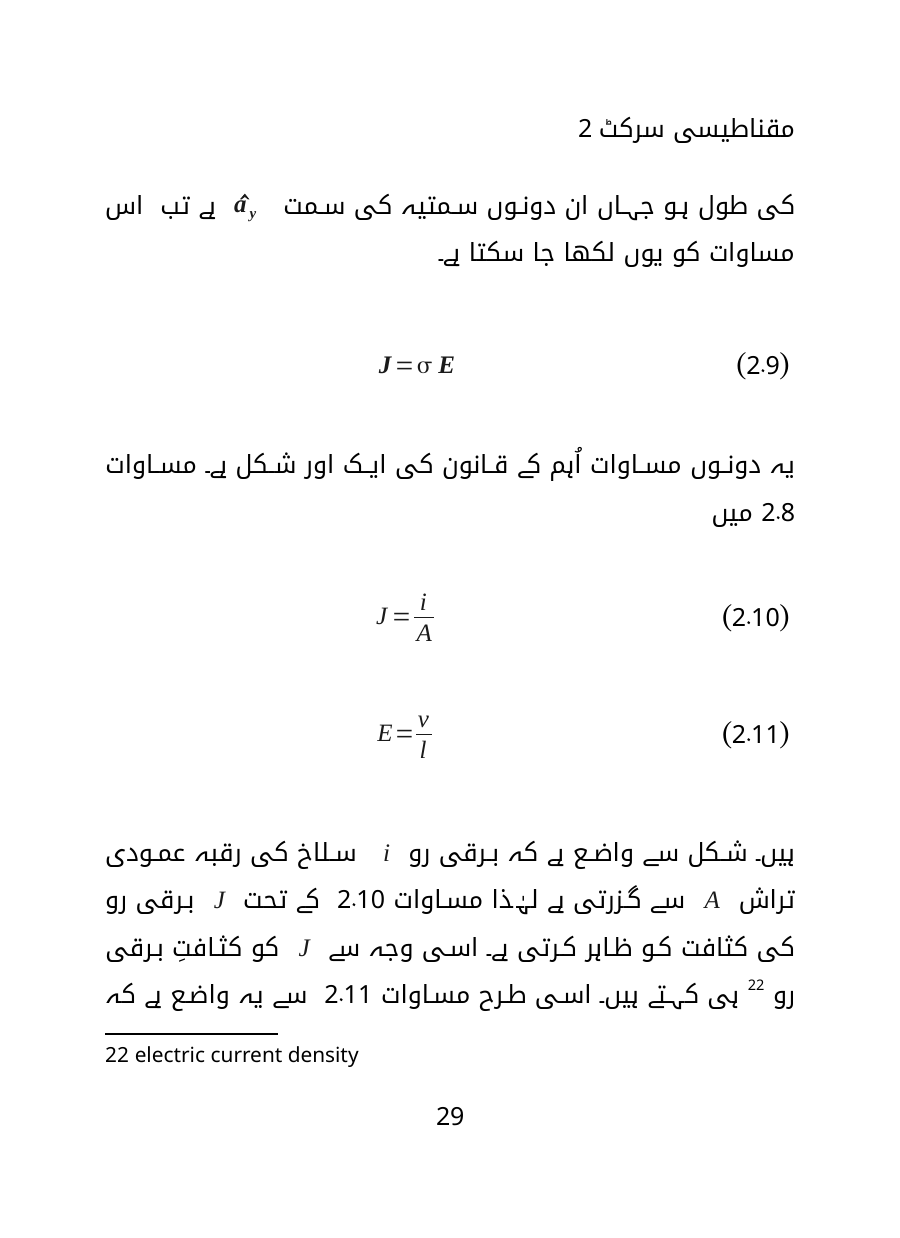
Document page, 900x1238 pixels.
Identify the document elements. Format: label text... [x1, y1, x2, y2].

text اگر شکل میں سمتیہکی طول ہو اورسمتیہکی طول ہو جہاں ان دونوں سمتیہ کی سمت ہے تب اس مساوات کو یوں لکھا جا سکتا ہے۔ [105, 182, 795, 277]
table_header [105, 700, 696, 783]
table_header (2.9) [718, 336, 795, 408]
text یہ دونوں مساوات اُہم کے قانون کی ایک اور شکل ہے۔ مساوات 2.8 میں [105, 442, 795, 536]
table_header [105, 583, 696, 666]
table_header [105, 336, 718, 408]
table_header (2.11) [696, 700, 795, 783]
text electric current density [105, 1040, 795, 1068]
table_header (2.10) [696, 583, 795, 666]
text ہیں۔ شکل سے واضع ہے کہ برقی رو سلاخ کی رقبہ عمودی تراشسے گزرتی ہے لہٰذا مساوات 2.10 کے تحتبرقی رو کی کثافت کو ظاہر کرتی ہے۔ اسی وجہ سےکو کثافتِ برقی رو ہی کہتے ہیں۔ اسی طرح مساوات 2.11 سے یہ واضع ہے کہبرقی دباؤ کی شدت کو ظاہر کرتی ہے اور یوں کو شدت برقی دباؤ کہتے ہیں۔ اس کے نام کو چھوٹا کر کے برقی شدت بھی کہا جاتا ہے۔ [105, 829, 795, 1019]
